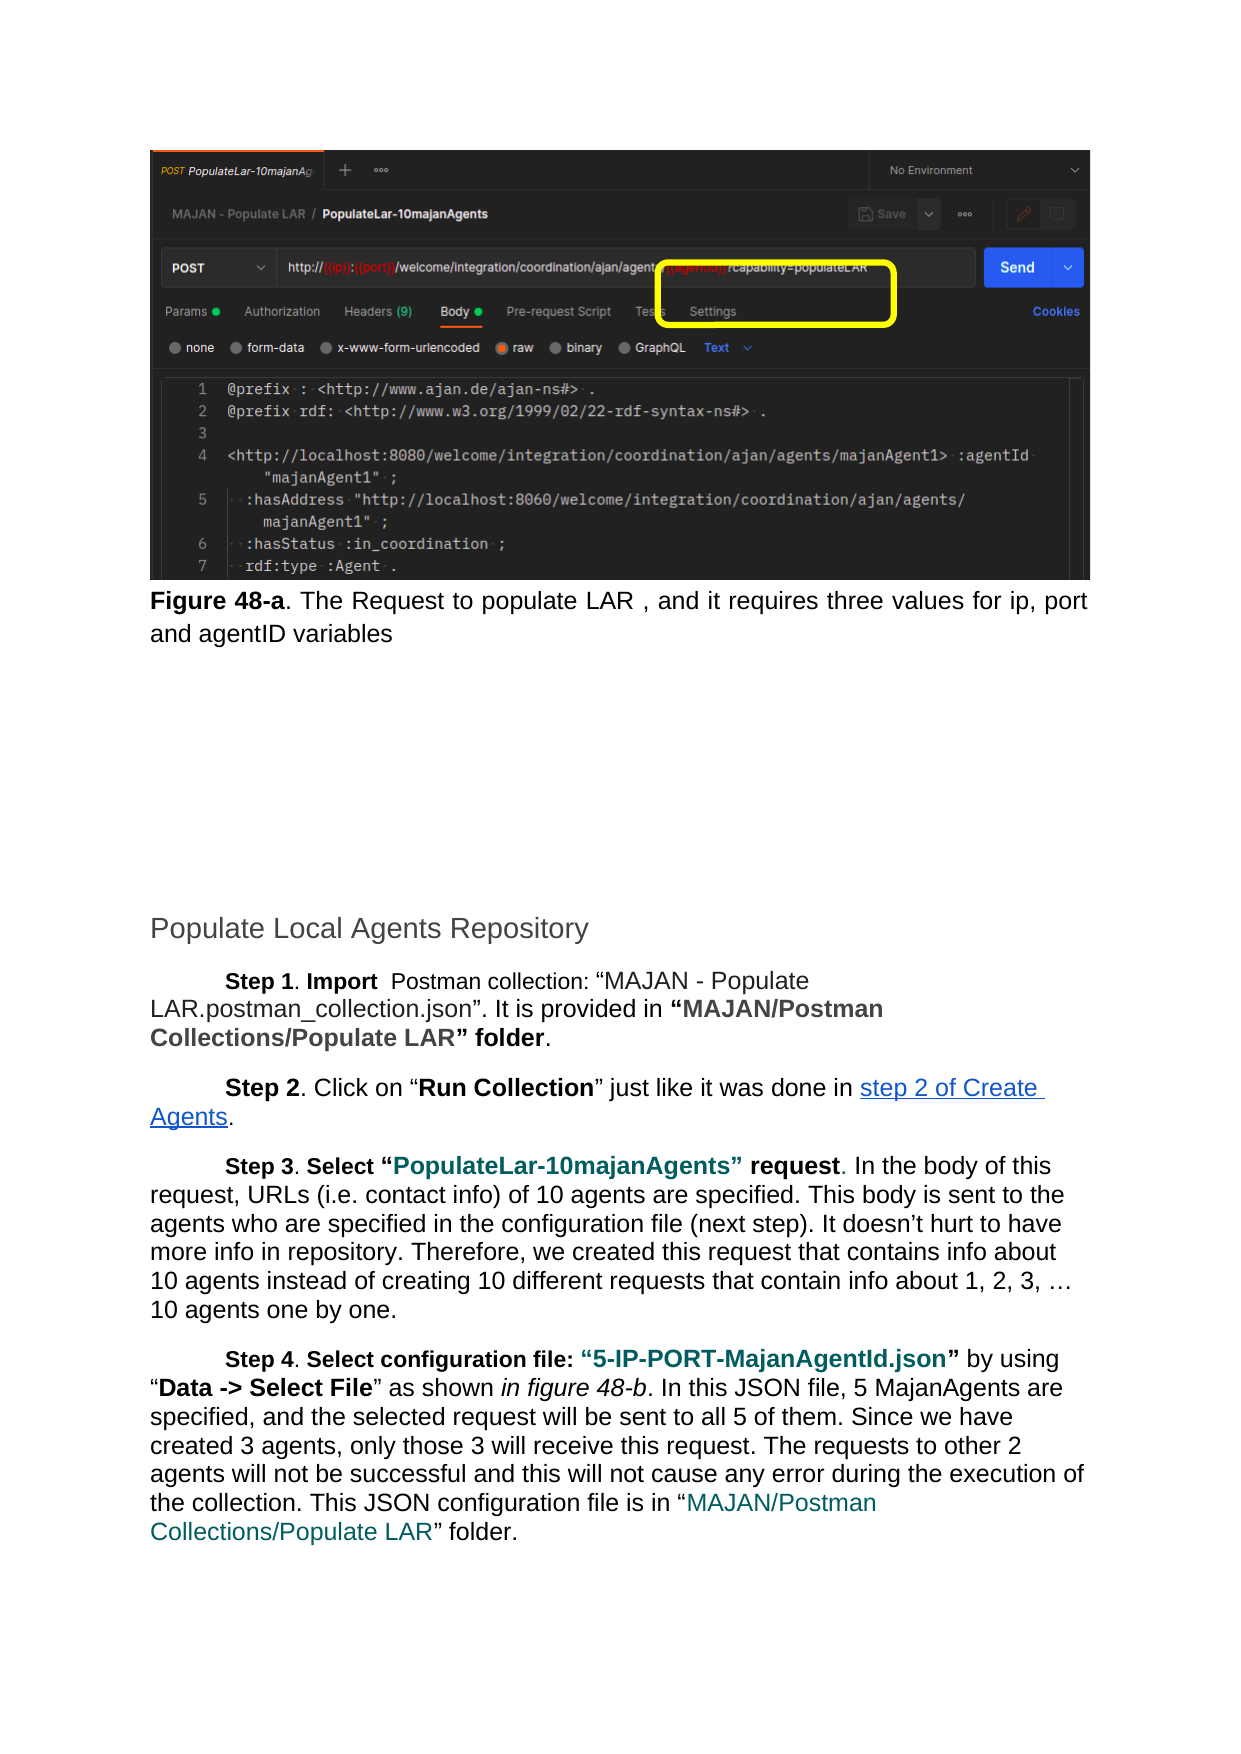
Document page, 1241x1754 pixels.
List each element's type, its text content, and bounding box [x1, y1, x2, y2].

text Figure 48-a. The Request to populate LAR , and it requires three values for ip, port and agentID variables [150, 586, 1090, 647]
subtitle Populate Local Agents Repository [150, 911, 1090, 945]
picture [150, 150, 1091, 580]
text Step 4. Select configuration file: “5-IP-PORT-MajanAgentId.json” by using “Data -> Select File” as shown in figure 48-b. In this JSON file, 5 MajanAgents are specified, and the selected request will be sent to all 5 of them. Since we have created 3 agents, only those 3 will receive this request. The requests to other 2 agents will not be successful and this will not cause any error during the execution of the collection. This JSON configuration file is in “MAJAN/Postman Collections/Populate LAR” folder. [150, 1344, 1090, 1546]
text Step 2. Click on “Run Collection” just like it was done in step 2 of Create Agents. [150, 1073, 1090, 1130]
text Step 3. Select “PopulateLar-10majanAgents” request. In the body of this request, URLs (i.e. contact info) of 10 agents are specified. This body is sent to the agents who are specified in the configuration file (next step). It doesn’t hurt to have more info in repository. Therefore, we created this request that contains info about 10 agents instead of creating 10 different requests that contain info about 1, 2, 3, … 10 agents one by one. [150, 1151, 1090, 1324]
text Step 1. Import Postman collection: “MAJAN - Populate LAR.postman_collection.json”. It is provided in “MAJAN/Postman Collections/Populate LAR” folder. [150, 966, 1090, 1052]
